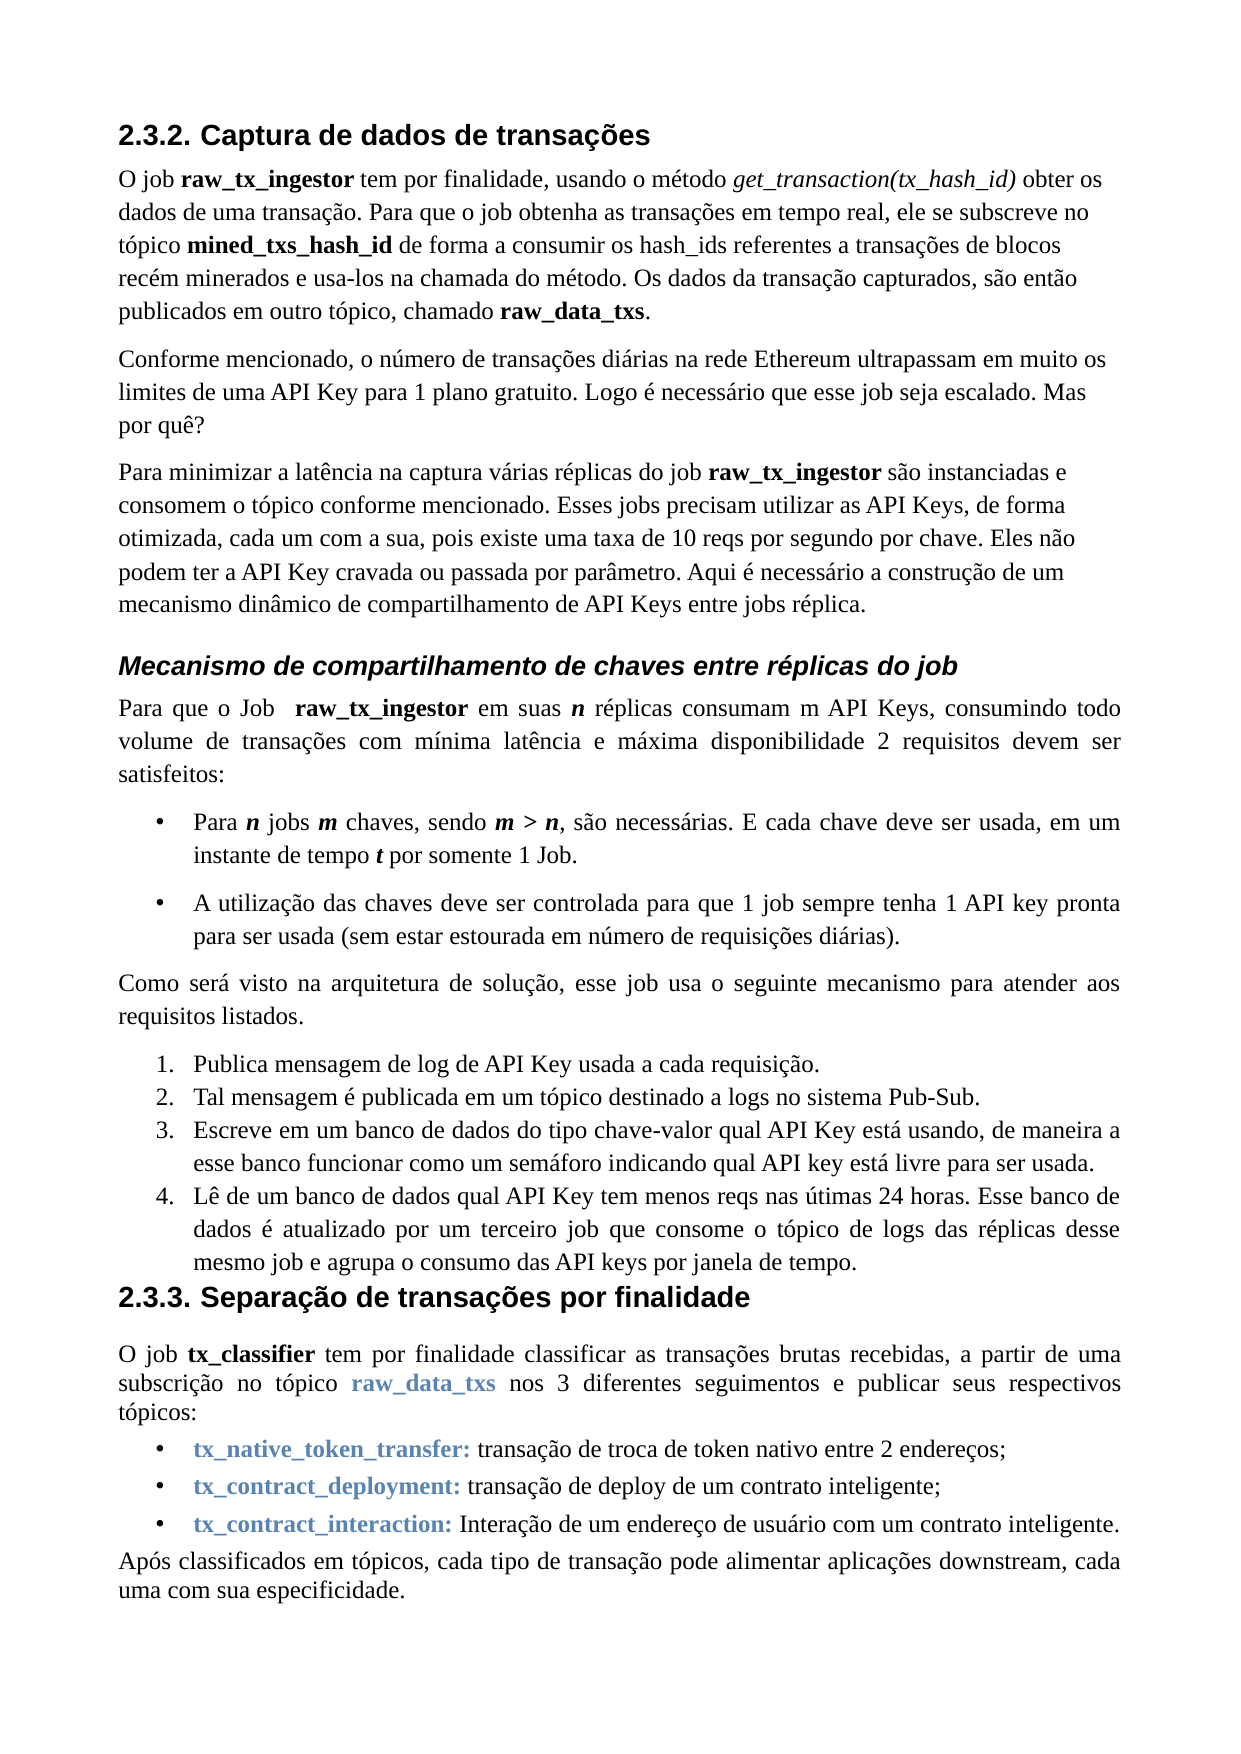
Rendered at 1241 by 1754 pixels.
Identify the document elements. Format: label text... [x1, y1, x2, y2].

text Para que o Job raw_tx_ingestor em suas n réplicas consumam m API Keys, consumindo todo volume de transações com mínima latência e máxima disponibilidade 2 requisitos devem ser satisfeitos: [118, 693, 1122, 788]
list tx_native_token_transfer: transação de troca de token nativo entre 2 endereços; [156, 1434, 1122, 1463]
text Para minimizar a latência na captura várias réplicas do job raw_tx_ingestor são instanciadas e consomem o tópico conforme mencionado. Esses jobs precisam utilizar as API Keys, de forma otimizada, cada um com a sua, pois existe uma taxa de 10 reqs por segundo por chave. Eles não podem ter a API Key cravada ou passada por parâmetro. Aqui é necessário a construção de um mecanismo dinâmico de compartilhamento de API Keys entre jobs réplica. [118, 457, 1122, 618]
subtitle Mecanismo de compartilhamento de chaves entre réplicas do job [118, 650, 1122, 681]
text Conforme mencionado, o número de transações diárias na rede Ethereum ultrapassam em muito os limites de uma API Key para 1 plano gratuito. Logo é necessário que esse job seja escalado. Mas por quê? [118, 344, 1122, 439]
subtitle Captura de dados de transações [118, 118, 1122, 152]
list A utilização das chaves deve ser controlada para que 1 job sempre tenha 1 API key pronta para ser usada (sem estar estourada em número de requisições diárias). [156, 888, 1122, 949]
list tx_contract_interaction: Interação de um endereço de usuário com um contrato inteligente. [156, 1509, 1122, 1537]
list tx_contract_deployment: transação de deploy de um contrato inteligente; [156, 1471, 1122, 1500]
list Lê de um banco de dados qual API Key tem menos reqs nas útimas 24 horas. Esse banco de dados é atualizado por um terceiro job que consome o tópico de logs das réplicas desse mesmo job e agrupa o consumo das API keys por janela de tempo. [156, 1181, 1122, 1276]
subtitle Separação de transações por finalidade [118, 1280, 1122, 1314]
list Publica mensagem de log de API Key usada a cada requisição. [156, 1049, 1122, 1078]
list Escreve em um banco de dados do tipo chave-valor qual API Key está usando, de maneira a esse banco funcionar como um semáforo indicando qual API key está livre para ser usada. [156, 1115, 1122, 1177]
list Tal mensagem é publicada em um tópico destinado a logs no sistema Pub-Sub. [156, 1082, 1122, 1111]
text Após classificados em tópicos, cada tipo de transação pode alimentar aplicações downstream, cada uma com sua especificidade. [118, 1546, 1122, 1604]
list Para n jobs m chaves, sendo m > n, são necessárias. E cada chave deve ser usada, em um instante de tempo t por somente 1 Job. [156, 807, 1122, 869]
text O job tx_classifier tem por finalidade classificar as transações brutas recebidas, a partir de uma subscrição no tópico raw_data_txs nos 3 diferentes seguimentos e publicar seus respectivos tópicos: [118, 1339, 1122, 1425]
text O job raw_tx_ingestor tem por finalidade, usando o método get_transaction(tx_hash_id) obter os dados de uma transação. Para que o job obtenha as transações em tempo real, ele se subscreve no tópico mined_txs_hash_id de forma a consumir os hash_ids referentes a transações de blocos recém minerados e usa-los na chamada do método. Os dados da transação capturados, são então publicados em outro tópico, chamado raw_data_txs. [118, 164, 1122, 325]
text Como será visto na arquitetura de solução, esse job usa o seguinte mecanismo para atender aos requisitos listados. [118, 968, 1122, 1030]
